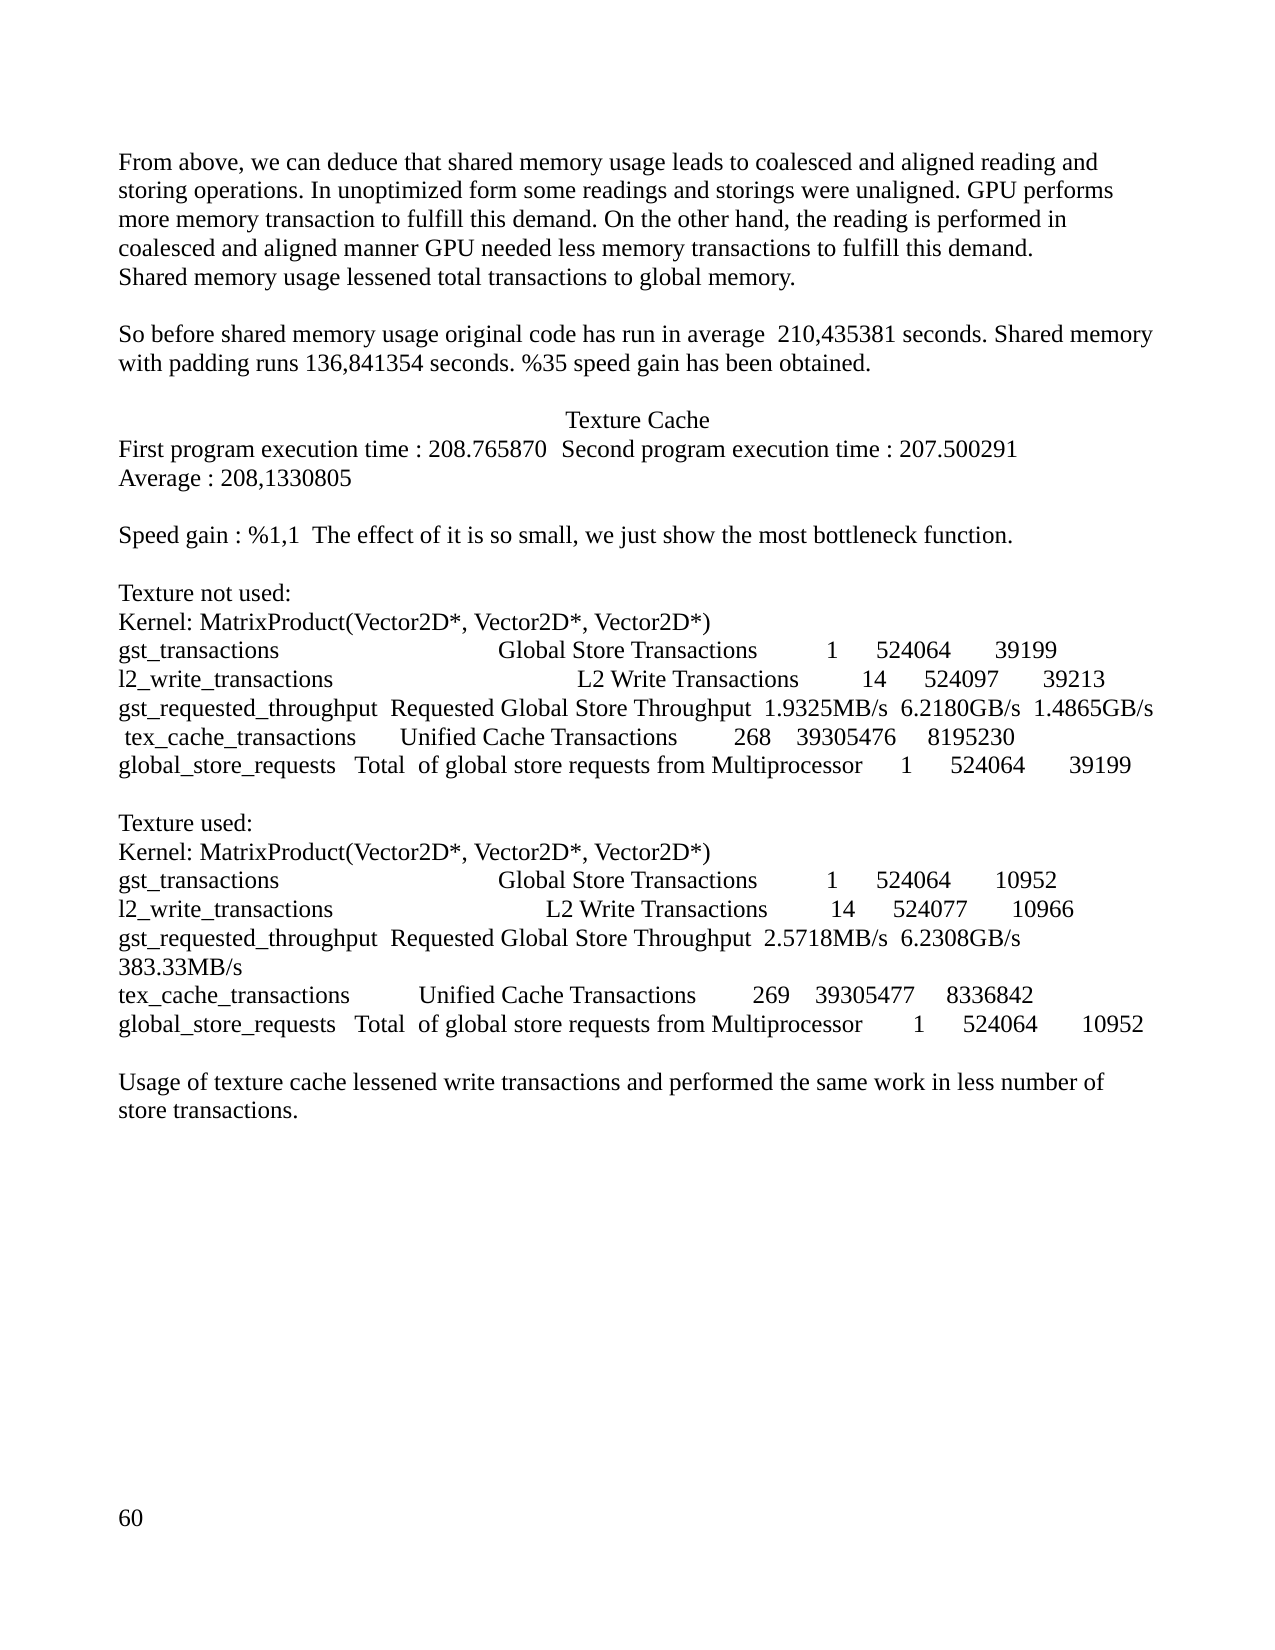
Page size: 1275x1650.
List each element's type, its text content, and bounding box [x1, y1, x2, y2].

text gst_transactions Global Store Transactions 1 524064 39199 [118, 636, 1157, 664]
text So before shared memory usage original code has run in average 210,435381 seconds. Shared memory with padding runs 136,841354 seconds. %35 speed gain has been obtained. [118, 319, 1157, 377]
text Shared memory usage lessened total transactions to global memory. [118, 262, 1157, 291]
text Average : 208,1330805 [118, 463, 1157, 492]
text Speed gain : %1,1 The effect of it is so small, we just show the most bottleneck function. [118, 521, 1157, 549]
text From above, we can deduce that shared memory usage leads to coalesced and aligned reading and storing operations. In unoptimized form some readings and storings were unaligned. GPU performs more memory transaction to fulfill this demand. On the other hand, the reading is performed in coalesced and aligned manner GPU needed less memory transactions to fulfill this demand. [118, 147, 1157, 262]
text Texture not used: [118, 578, 1157, 607]
text First program execution time : 208.765870 Second program execution time : 207.500291 [118, 434, 1157, 463]
text gst_transactions Global Store Transactions 1 524064 10952 l2_write_transactions L2 Write Transactions 14 524077 10966 [118, 866, 1157, 923]
text gst_requested_throughput Requested Global Store Throughput 2.5718MB/s 6.2308GB/s 383.33MB/s [118, 923, 1157, 981]
text Kernel: MatrixProduct(Vector2D*, Vector2D*, Vector2D*) [118, 837, 1157, 866]
text Texture used: [118, 808, 1157, 837]
text global_store_requests Total of global store requests from Multiprocessor 1 524064 39199 [118, 751, 1157, 779]
text gst_requested_throughput Requested Global Store Throughput 1.9325MB/s 6.2180GB/s 1.4865GB/s [118, 693, 1157, 722]
text Kernel: MatrixProduct(Vector2D*, Vector2D*, Vector2D*) [118, 607, 1157, 636]
text Usage of texture cache lessened write transactions and performed the same work in less number of store transactions. [118, 1067, 1157, 1124]
text tex_cache_transactions Unified Cache Transactions 269 39305477 8336842 [118, 981, 1157, 1009]
text global_store_requests Total of global store requests from Multiprocessor 1 524064 10952 [118, 1009, 1157, 1038]
text l2_write_transactions L2 Write Transactions 14 524097 39213 [118, 664, 1157, 693]
text Texture Cache [118, 406, 1157, 434]
text tex_cache_transactions Unified Cache Transactions 268 39305476 8195230 [118, 722, 1157, 751]
